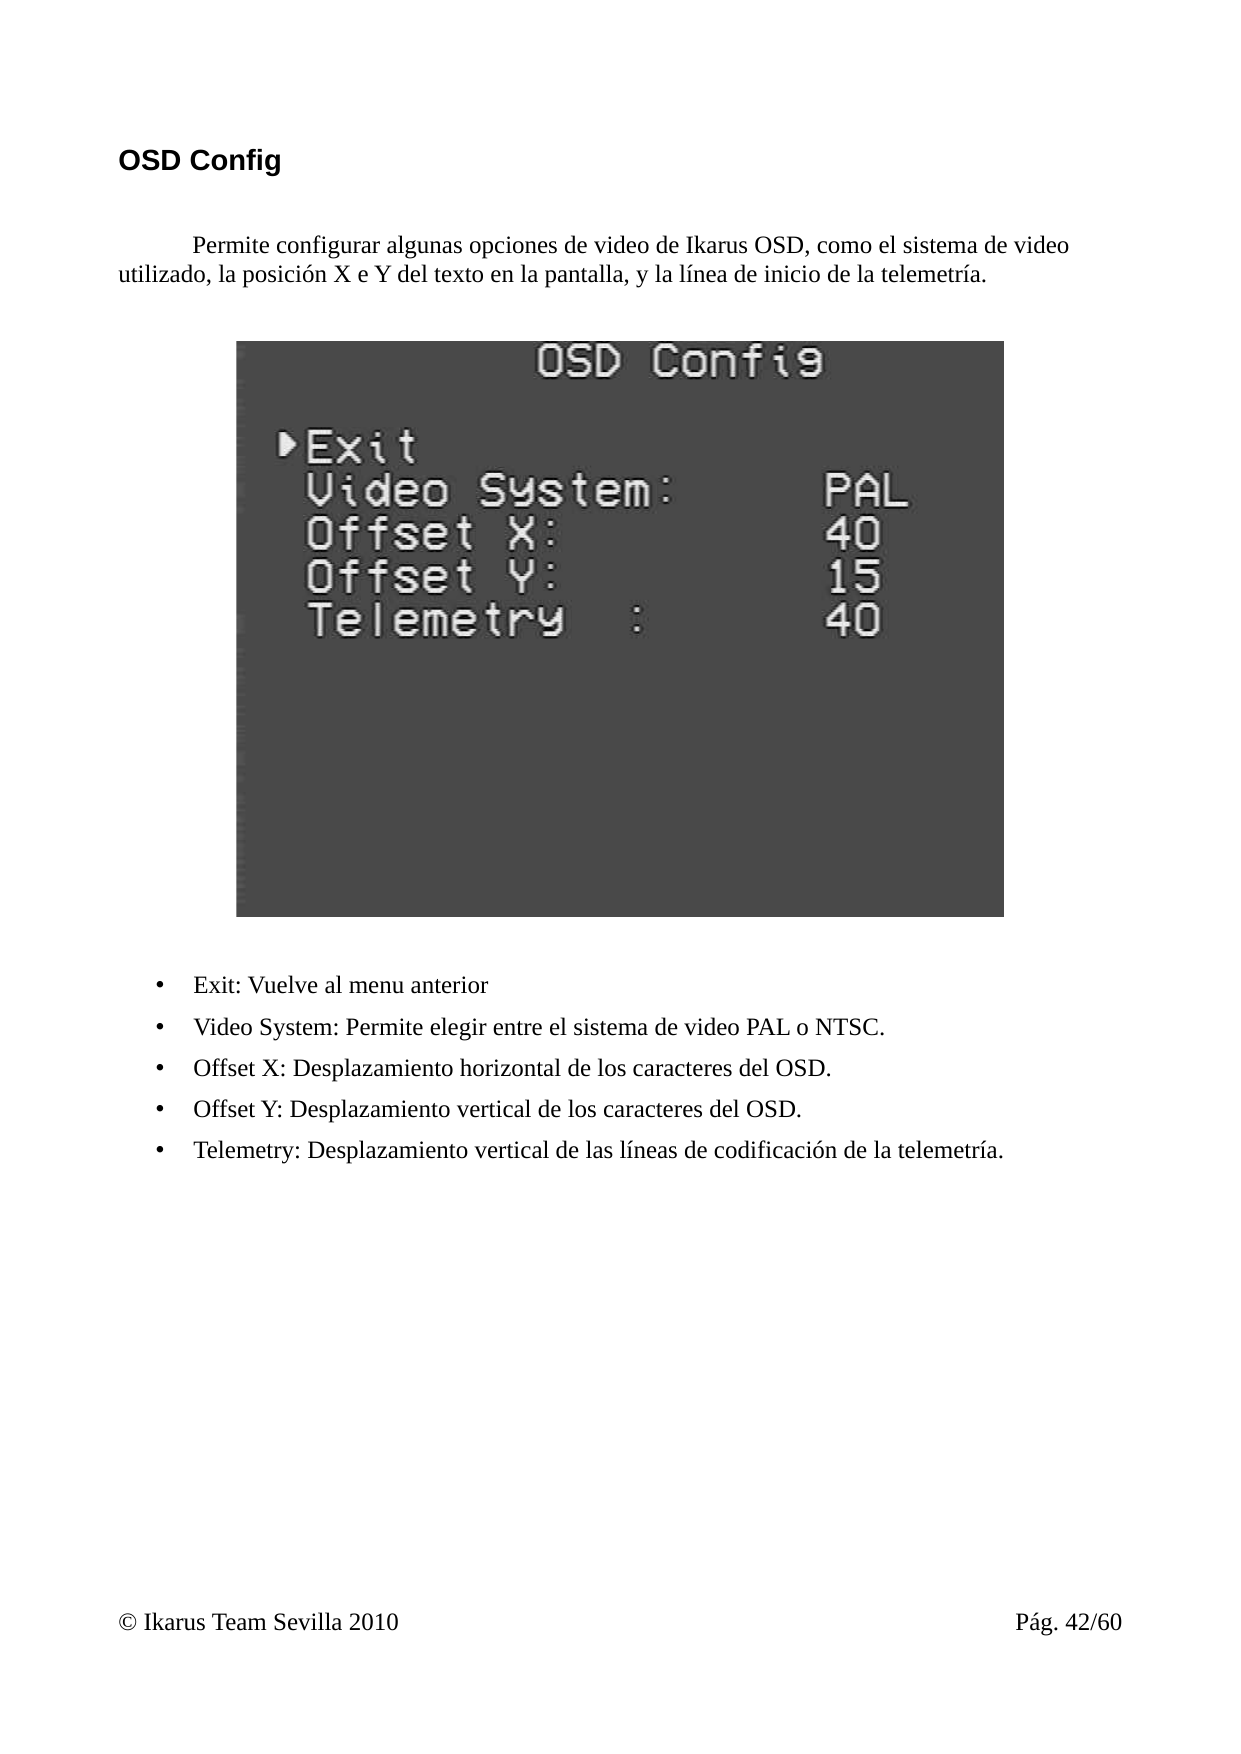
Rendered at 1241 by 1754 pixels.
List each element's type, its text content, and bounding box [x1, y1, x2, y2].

text Permite configurar algunas opciones de video de Ikarus OSD, como el sistema de video utilizado, la posición X e Y del texto en la pantalla, y la línea de inicio de la telemetría. [118, 230, 1122, 288]
list Offset X: Desplazamiento horizontal de los caracteres del OSD. [156, 1053, 1122, 1082]
list Offset Y: Desplazamiento vertical de los caracteres del OSD. [156, 1094, 1122, 1123]
list Video System: Permite elegir entre el sistema de video PAL o NTSC. [156, 1012, 1122, 1041]
list Exit: Vuelve al menu anterior [156, 971, 1122, 999]
list Telemetry: Desplazamiento vertical de las líneas de codificación de la telemetría. [156, 1136, 1122, 1164]
subtitle OSD Config [118, 143, 1122, 177]
picture [236, 341, 1004, 917]
